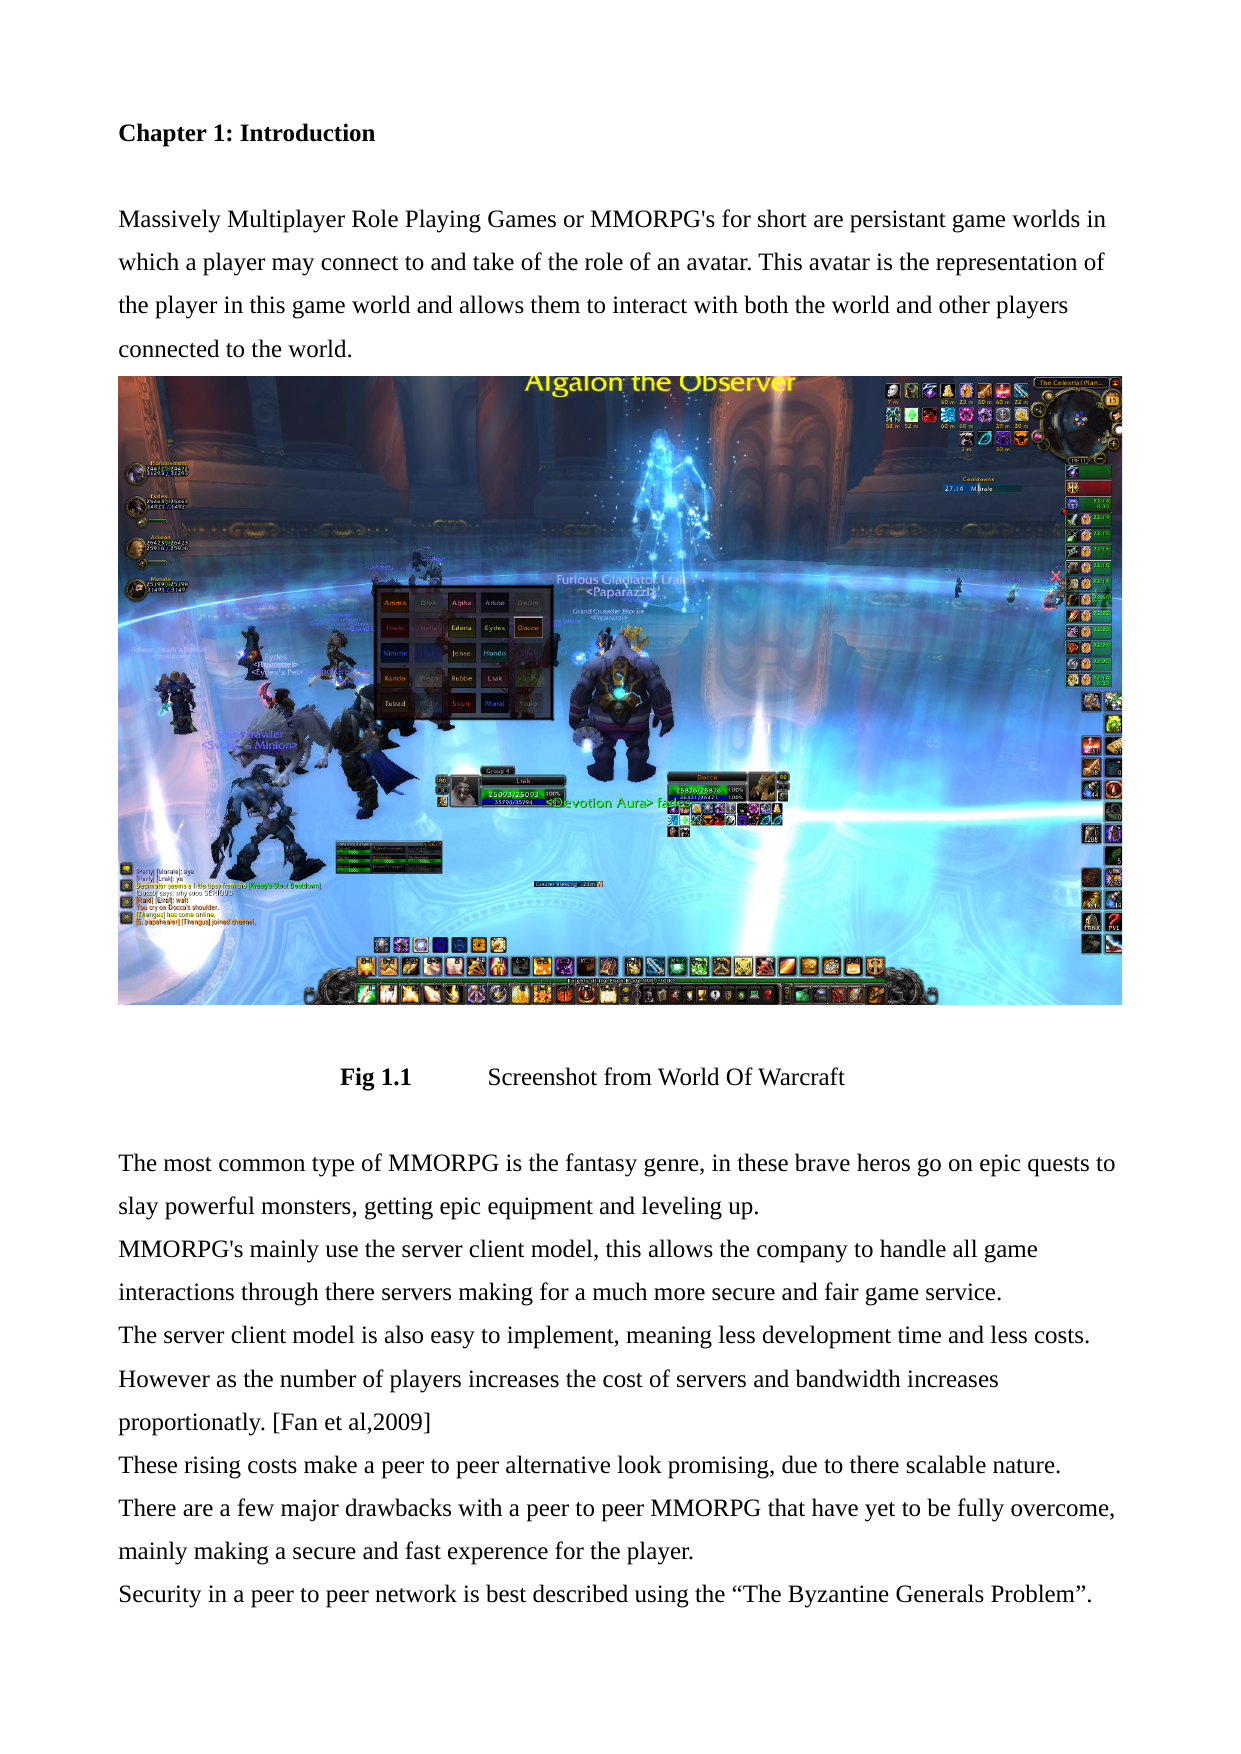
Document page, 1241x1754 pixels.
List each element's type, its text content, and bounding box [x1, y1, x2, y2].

text Security in a peer to peer network is best described using the “The Byzantine Generals Problem”. [118, 1579, 1122, 1608]
picture [118, 376, 1123, 1005]
text The server client model is also easy to implement, meaning less development time and less costs. [118, 1321, 1122, 1349]
text Fig 1.1 Screenshot from World Of Warcraft [118, 1062, 1122, 1091]
text There are a few major drawbacks with a peer to peer MMORPG that have yet to be fully overcome, mainly making a secure and fast experence for the player. [118, 1493, 1122, 1565]
text Chapter 1: Introduction [118, 118, 1122, 147]
text However as the number of players increases the cost of servers and bandwidth increases proportionatly. [Fan et al,2009] [118, 1364, 1122, 1436]
text MMORPG's mainly use the server client model, this allows the company to handle all game interactions through there servers making for a much more secure and fair game service. [118, 1234, 1122, 1306]
text Massively Multiplayer Role Playing Games or MMORPG's for short are persistant game worlds in which a player may connect to and take of the role of an avatar. This avatar is the representation of the player in this game world and allows them to interact with both the world and other players connected to the world. [118, 204, 1122, 362]
text The most common type of MMORPG is the fantasy genre, in these brave heros go on epic quests to slay powerful monsters, getting epic equipment and leveling up. [118, 1148, 1122, 1220]
text These rising costs make a peer to peer alternative look promising, due to there scalable nature. [118, 1450, 1122, 1479]
